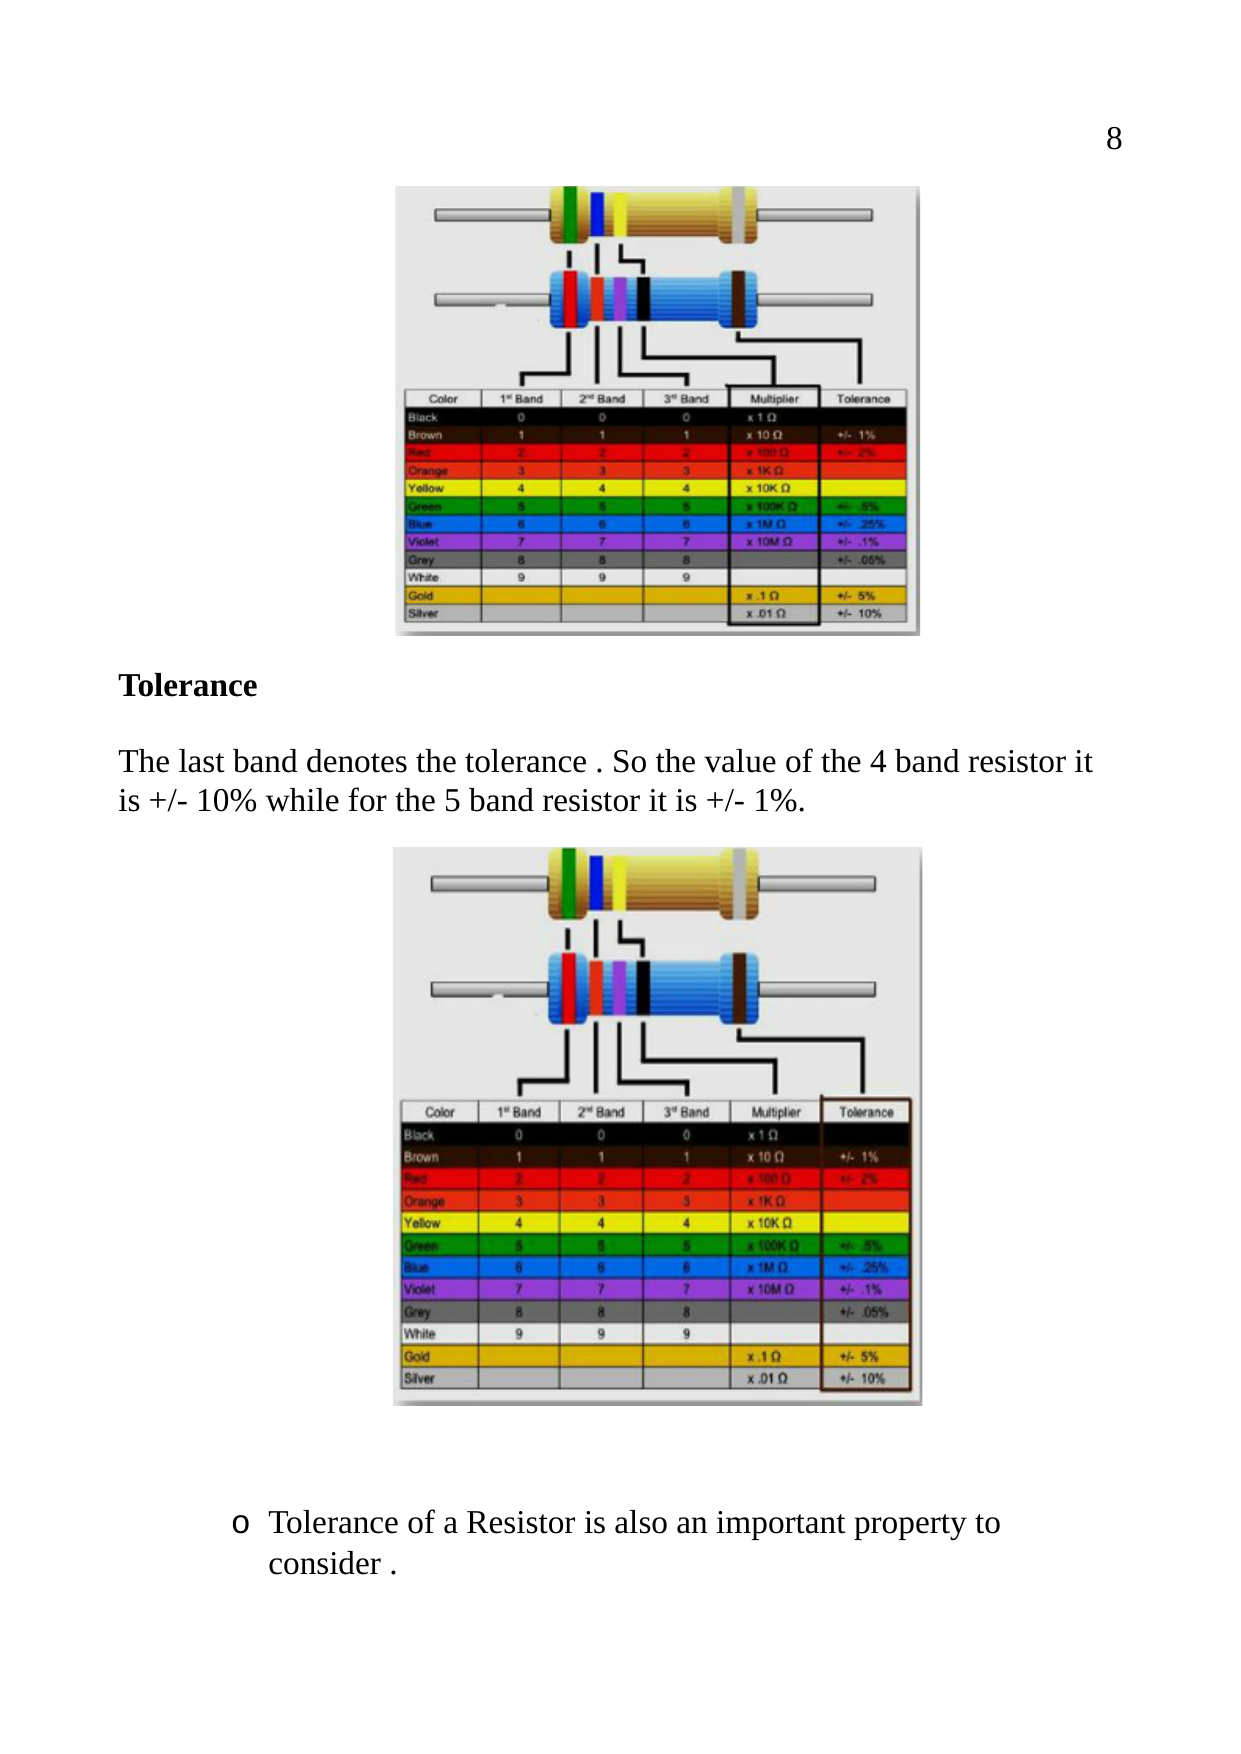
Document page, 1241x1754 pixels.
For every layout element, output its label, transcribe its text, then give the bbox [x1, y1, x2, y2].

picture [395, 186, 921, 636]
list Tolerance of a Resistor is also an important property to consider . [231, 1502, 1122, 1582]
picture [392, 847, 923, 1406]
text Tolerance The last band denotes the tolerance . So the value of the 4 band resistor it is +/- 10% while for the 5 band resistor it is +/- 1%. [118, 665, 1122, 818]
